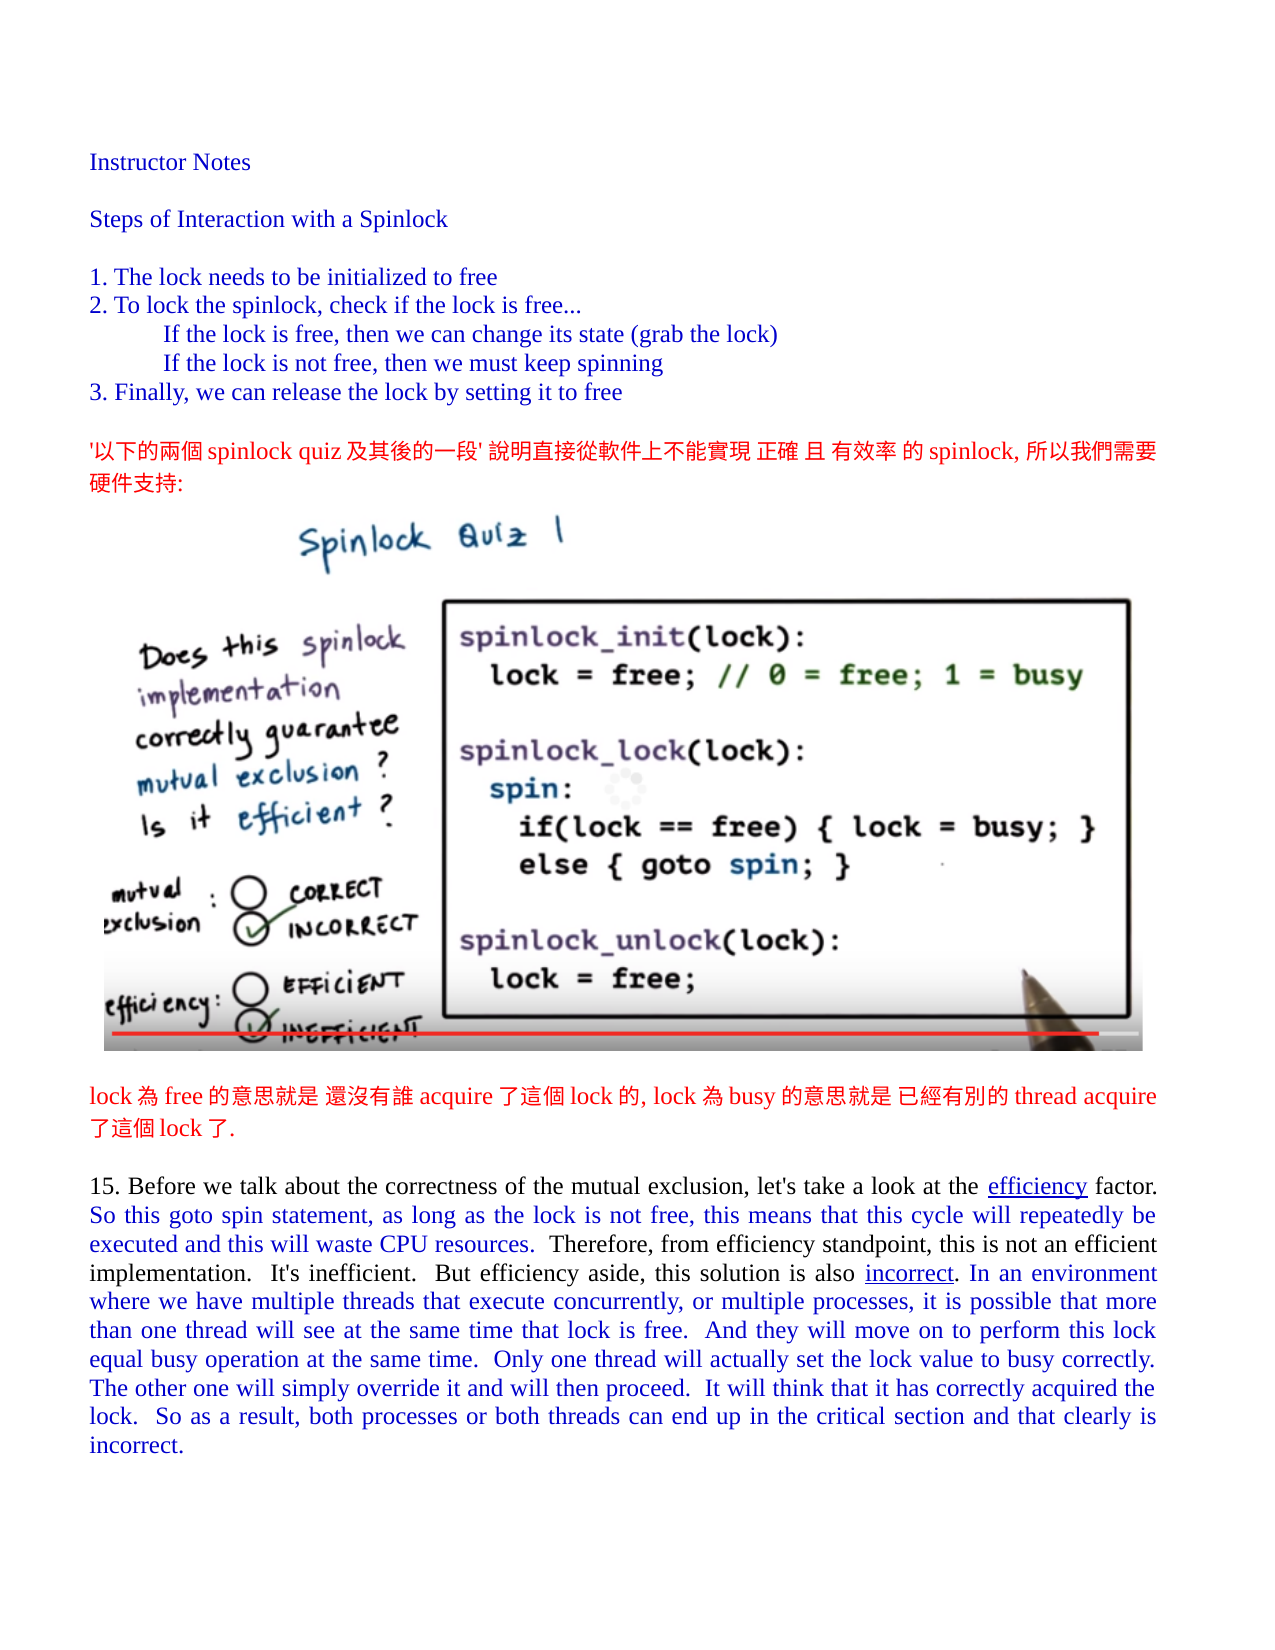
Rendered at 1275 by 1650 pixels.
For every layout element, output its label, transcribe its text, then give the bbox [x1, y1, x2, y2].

text 2. To lock the spinlock, check if the lock is free... [89, 291, 1158, 319]
picture [104, 497, 1143, 1051]
text If the lock is not free, then we must keep spinning [89, 348, 1158, 377]
text If the lock is free, then we can change its state (grab the lock) [89, 319, 1158, 348]
text 3. Finally, we can release the lock by setting it to free [89, 377, 1158, 406]
text Steps of Interaction with a Spinlock [89, 204, 1158, 233]
text '以下的兩個spinlock quiz及其後的一段' 說明直接從軟件上不能實現 正確 且 有效率 的spinlock, 所以我們需要硬件支持: [89, 434, 1158, 498]
text 15. Before we talk about the correctness of the mutual exclusion, let's take a look at the efficiency factor. So this goto spin statement, as long as the lock is not free, this means that this cycle will repeatedly be executed and this will waste CPU resources. Therefore, from efficiency standpoint, this is not an efficient implementation. It's inefficient. But efficiency aside, this solution is also incorrect. In an environment where we have multiple threads that execute concurrently, or multiple processes, it is possible that more than one thread will see at the same time that lock is free. And they will move on to perform this lock equal busy operation at the same time. Only one thread will actually set the lock value to busy correctly. The other one will simply override it and will then proceed. It will think that it has correctly acquired the lock. So as a result, both processes or both threads can end up in the critical section and that clearly is incorrect. [89, 1171, 1158, 1459]
text 1. The lock needs to be initialized to free [89, 262, 1158, 291]
text lock為free的意思就是 還沒有誰acquire了這個lock的, lock為busy的意思就是 已經有別的thread acquire了這個lock了. [89, 1079, 1158, 1143]
text Instructor Notes [89, 147, 1158, 176]
